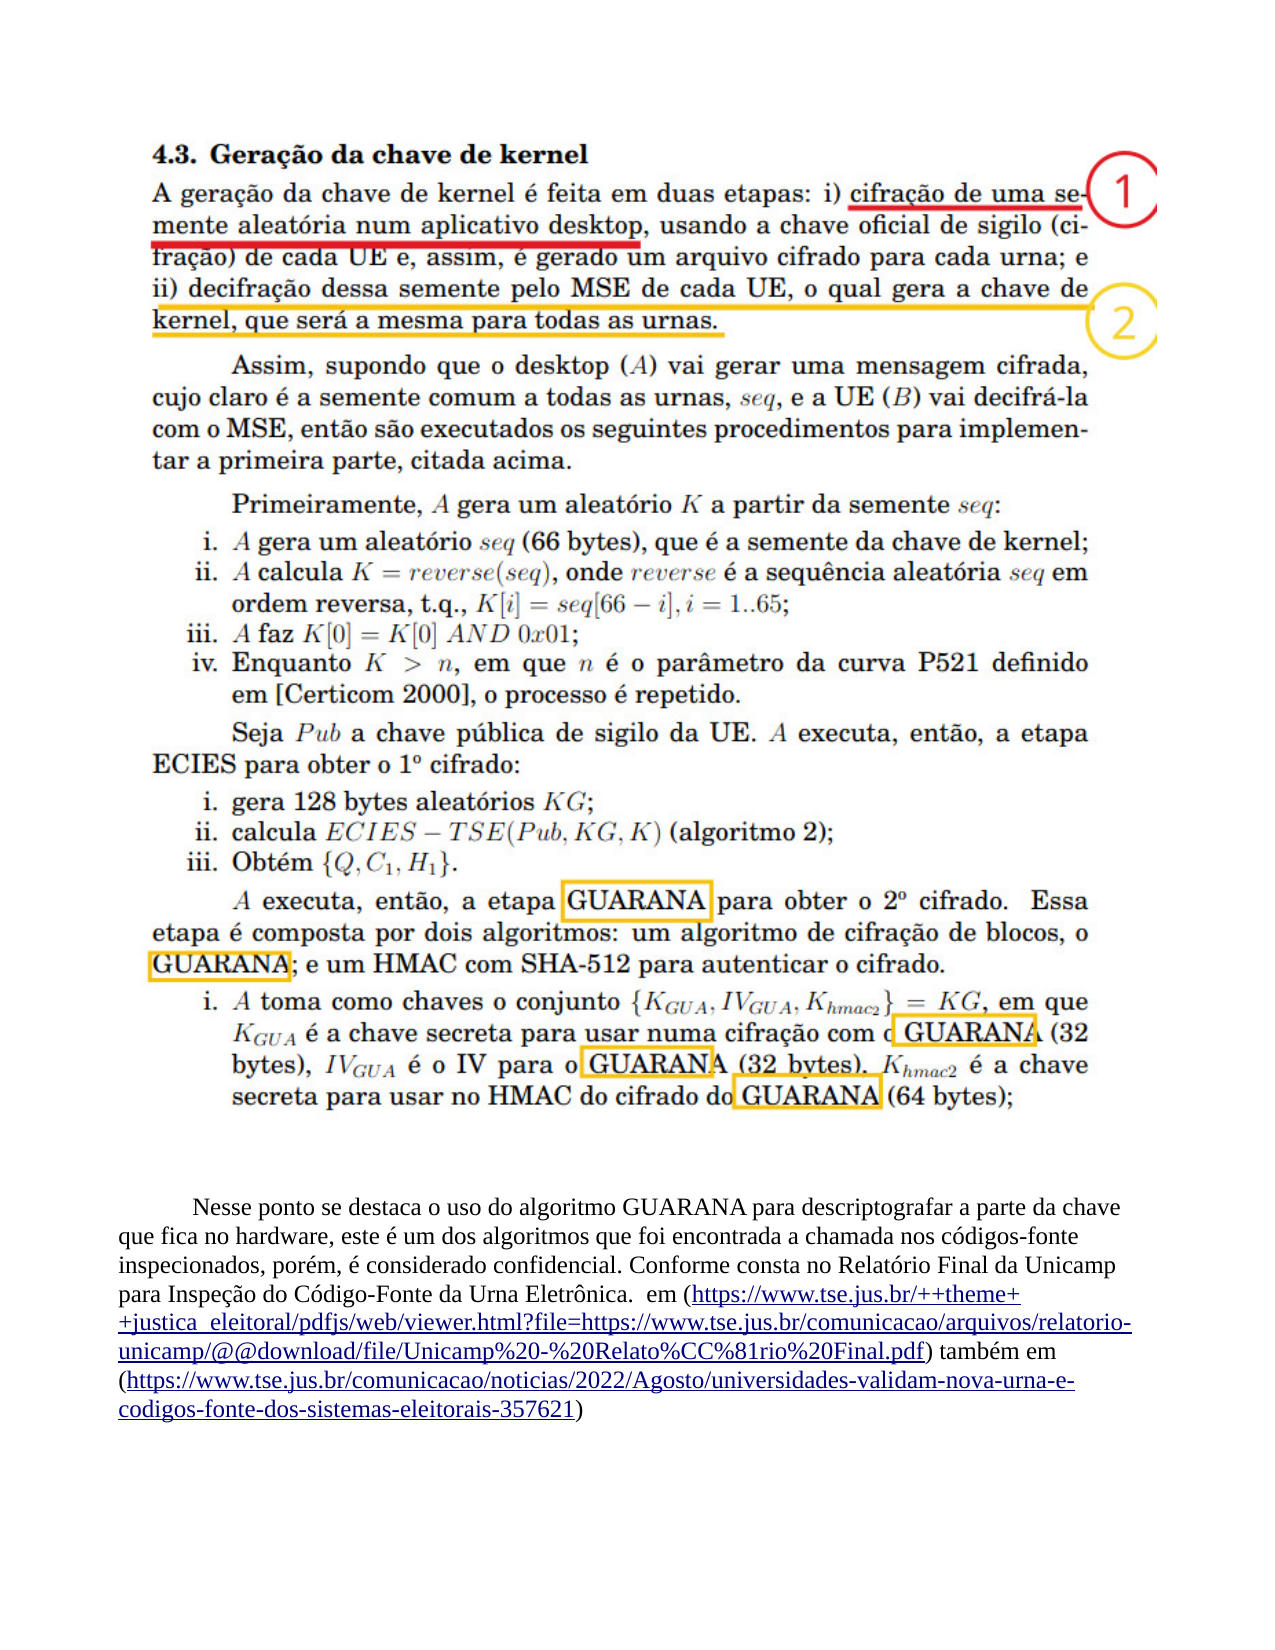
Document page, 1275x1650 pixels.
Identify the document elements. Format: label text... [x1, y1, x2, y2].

picture [118, 118, 1157, 1164]
text Nesse ponto se destaca o uso do algoritmo GUARANA para descriptografar a parte da chave que fica no hardware, este é um dos algoritmos que foi encontrada a chamada nos códigos-fonte inspecionados, porém, é considerado confidencial. Conforme consta no Relatório Final da Unicamp para Inspeção do Código-Fonte da Urna Eletrônica. em (https://www.tse.jus.br/++theme++justica_eleitoral/pdfjs/web/viewer.html?file=https://www.tse.jus.br/comunicacao/arquivos/relatorio-unicamp/@@download/file/Unicamp%20-%20Relato%CC%81rio%20Final.pdf) também em (https://www.tse.jus.br/comunicacao/noticias/2022/Agosto/universidades-validam-nova-urna-e-codigos-fonte-dos-sistemas-eleitorais-357621) [118, 1192, 1157, 1422]
